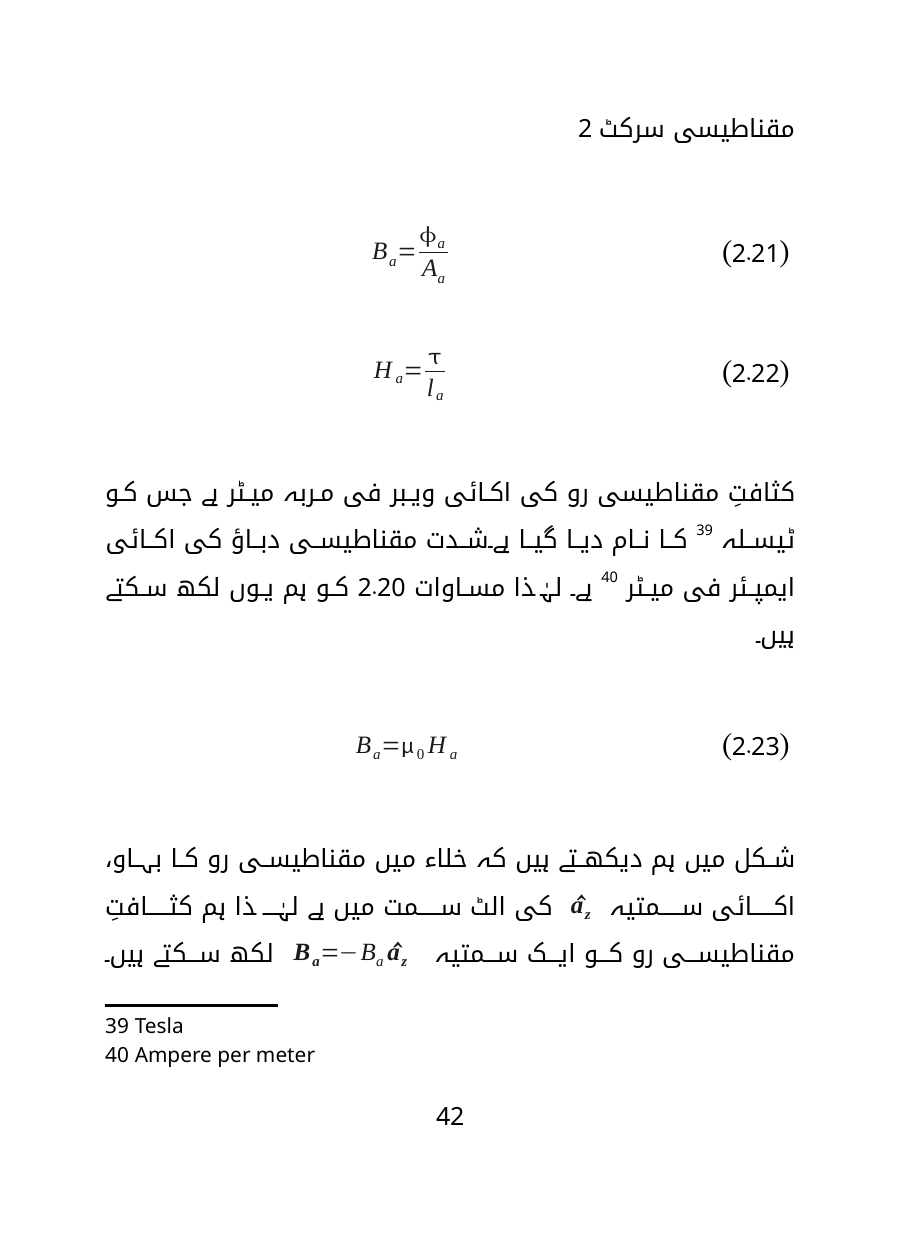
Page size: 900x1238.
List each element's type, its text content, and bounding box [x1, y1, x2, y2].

text کثافتِ مقناطیسی رو کی اکائی ویبر فی مربہ میٹر ہے جس کو ٹیسلہ کا نام دیا گیا ہے۔شدت مقناطیسی دباؤ کی اکائی ایمپئر فی میٹر ہے۔ لہٰذا مساوات 2.20 کو ہم یوں لکھ سکتے ہیں۔ [105, 469, 795, 659]
table_header [105, 216, 705, 304]
table_header [105, 339, 705, 423]
text شکل میں ہم دیکھتے ہیں کہ خلاء میں مقناطیسی رو کا بہاو، اکائی سمتیہکی الٹ سمت میں ہے لہٰذا ہم کثافتِ مقناطیسی رو کو ایک سمتیہ لکھ سکتے ہیں۔ اسی طرح مقناطیسی دباؤ خلاء میں اکائی سمتیہکی الٹ سمت میں دباؤ ڈال رہا ہے لہٰذا ہم مقناطیسی دباؤ کی شدت کو لکھ سکتے ہیں۔ لہٰذا اس مساوات کو یوں لکھا جا سکتا ہے۔ [105, 836, 795, 978]
table_header (2.23) [699, 718, 795, 789]
text Tesla [105, 1012, 795, 1040]
table_header [105, 718, 699, 789]
table_header (2.22) [705, 339, 795, 423]
text Ampere per meter [105, 1040, 795, 1068]
table_header (2.21) [705, 216, 795, 304]
